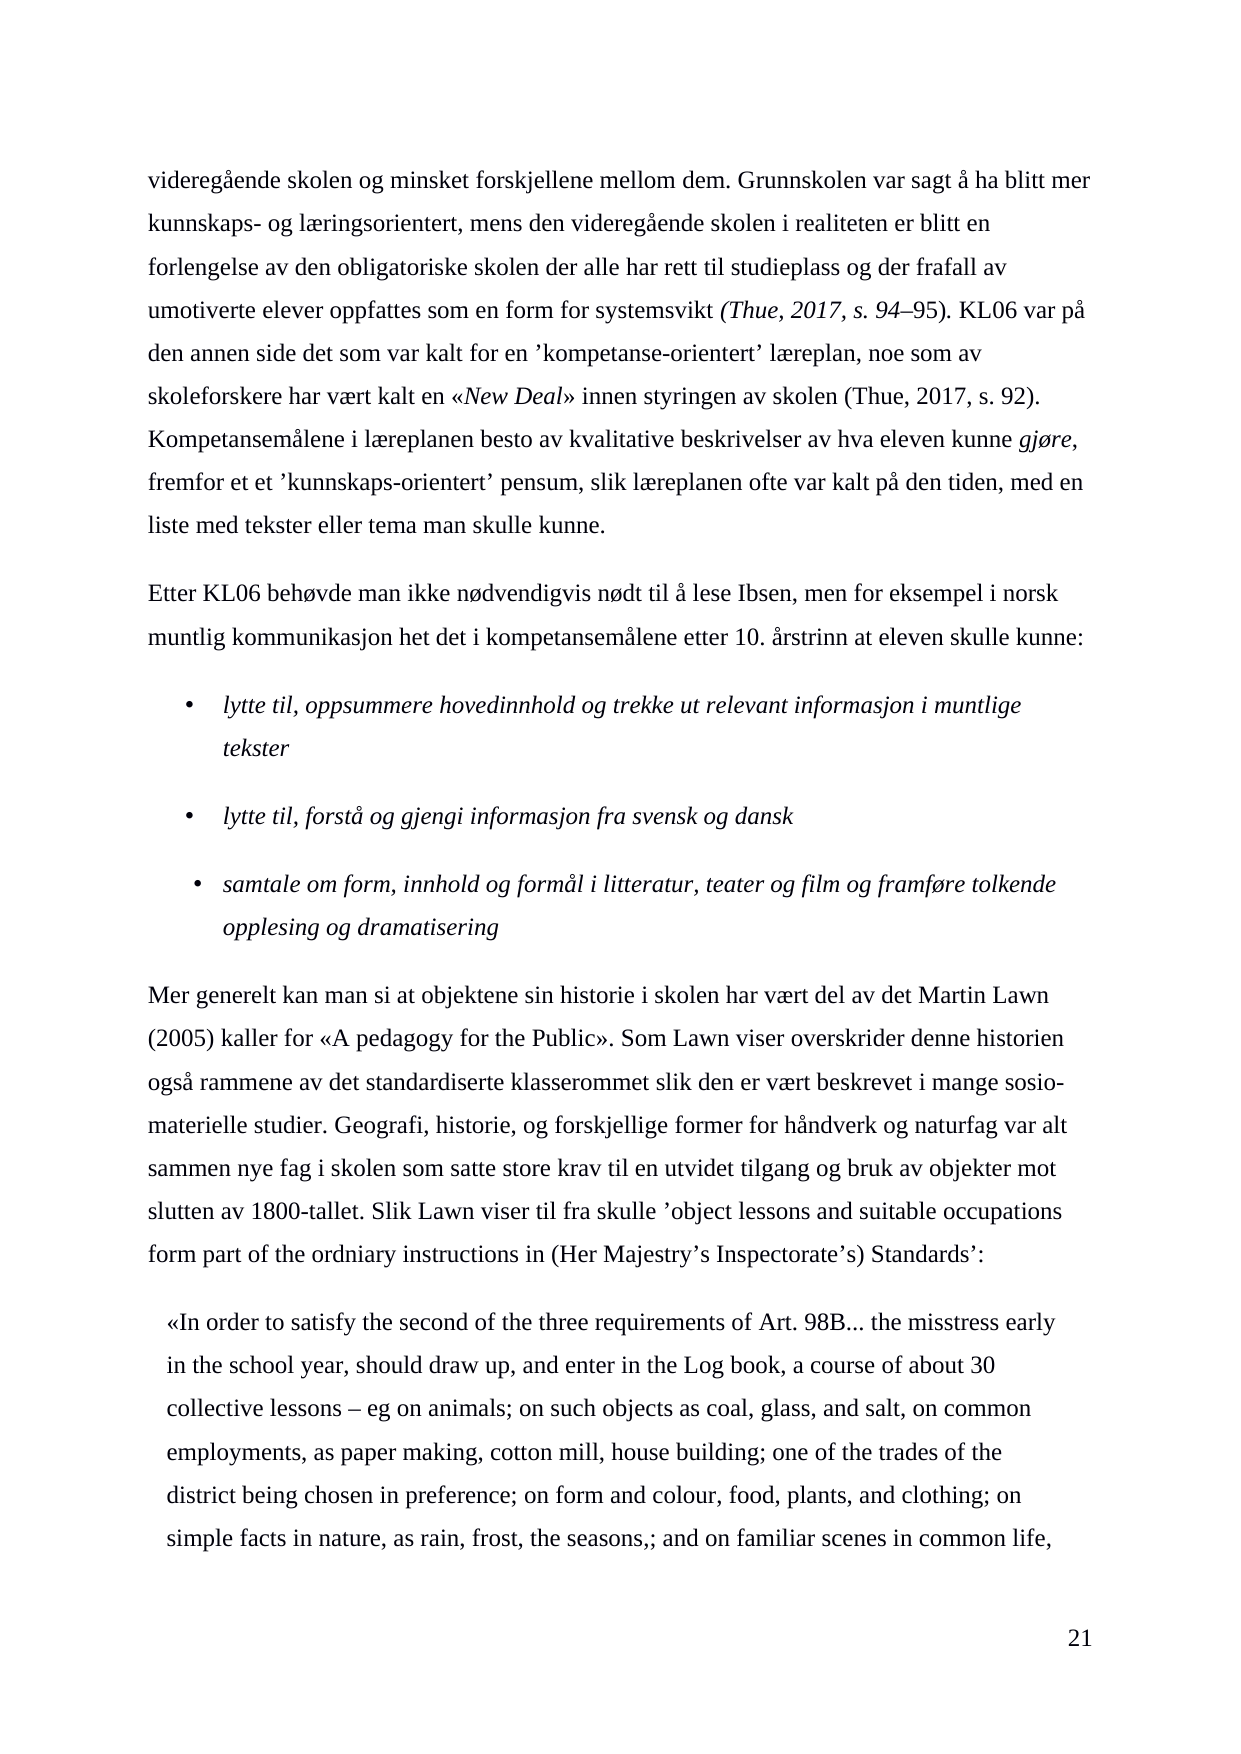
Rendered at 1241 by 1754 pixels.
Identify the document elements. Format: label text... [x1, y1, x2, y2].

text Etter KL06 behøvde man ikke nødvendigvis nødt til å lese Ibsen, men for eksempel i norsk muntlig kommunikasjon het det i kompetansemålene etter 10. årstrinn at eleven skulle kunne: [148, 578, 1092, 650]
list lytte til, forstå og gjengi informasjon fra svensk og dansk [185, 801, 1092, 830]
text «In order to satisfy the second of the three requirements of Art. 98B... the misstress early in the school year, should draw up, and enter in the Log book, a course of about 30 collective lessons – eg on animals; on such objects as coal, glass, and salt, on common employments, as paper making, cotton mill, house building; one of the trades of the district being chosen in preference; on form and colour, food, plants, and clothing; on simple facts in nature, as rain, frost, the seasons,; and on familiar scenes in common life, [166, 1307, 1074, 1552]
text Mer generelt kan man si at objektene sin historie i skolen har vært del av det Martin Lawn (2005) kaller for «A pedagogy for the Public». Som Lawn viser overskrider denne historien også rammene av det standardiserte klasserommet slik den er vært beskrevet i mange sosio-materielle studier. Geografi, historie, og forskjellige former for håndverk og naturfag var alt sammen nye fag i skolen som satte store krav til en utvidet tilgang og bruk av objekter mot slutten av 1800-tallet. Slik Lawn viser til fra skulle ’object lessons and suitable occupations form part of the ordniary instructions in (Her Majestry’s Inspectorate’s) Standards’: [148, 980, 1092, 1268]
list lytte til, oppsummere hovedinnhold og trekke ut relevant informasjon i muntlige tekster [185, 690, 1092, 762]
list samtale om form, innhold og formål i litteratur, teater og film og framføre tolkende opplesing og dramatisering [193, 869, 1092, 941]
text videregående skolen og minsket forskjellene mellom dem. Grunnskolen var sagt å ha blitt mer kunnskaps- og læringsorientert, mens den videregående skolen i realiteten er blitt en forlengelse av den obligatoriske skolen der alle har rett til studieplass og der frafall av umotiverte elever oppfattes som en form for systemsvikt (Thue, 2017, s. 94–95). KL06 var på den annen side det som var kalt for en ’kompetanse-orientert’ læreplan, noe som av skoleforskere har vært kalt en «New Deal» innen styringen av skolen (Thue, 2017, s. 92). Kompetansemålene i læreplanen besto av kvalitative beskrivelser av hva eleven kunne gjøre, fremfor et et ’kunnskaps-orientert’ pensum, slik læreplanen ofte var kalt på den tiden, med en liste med tekster eller tema man skulle kunne. [148, 165, 1092, 539]
